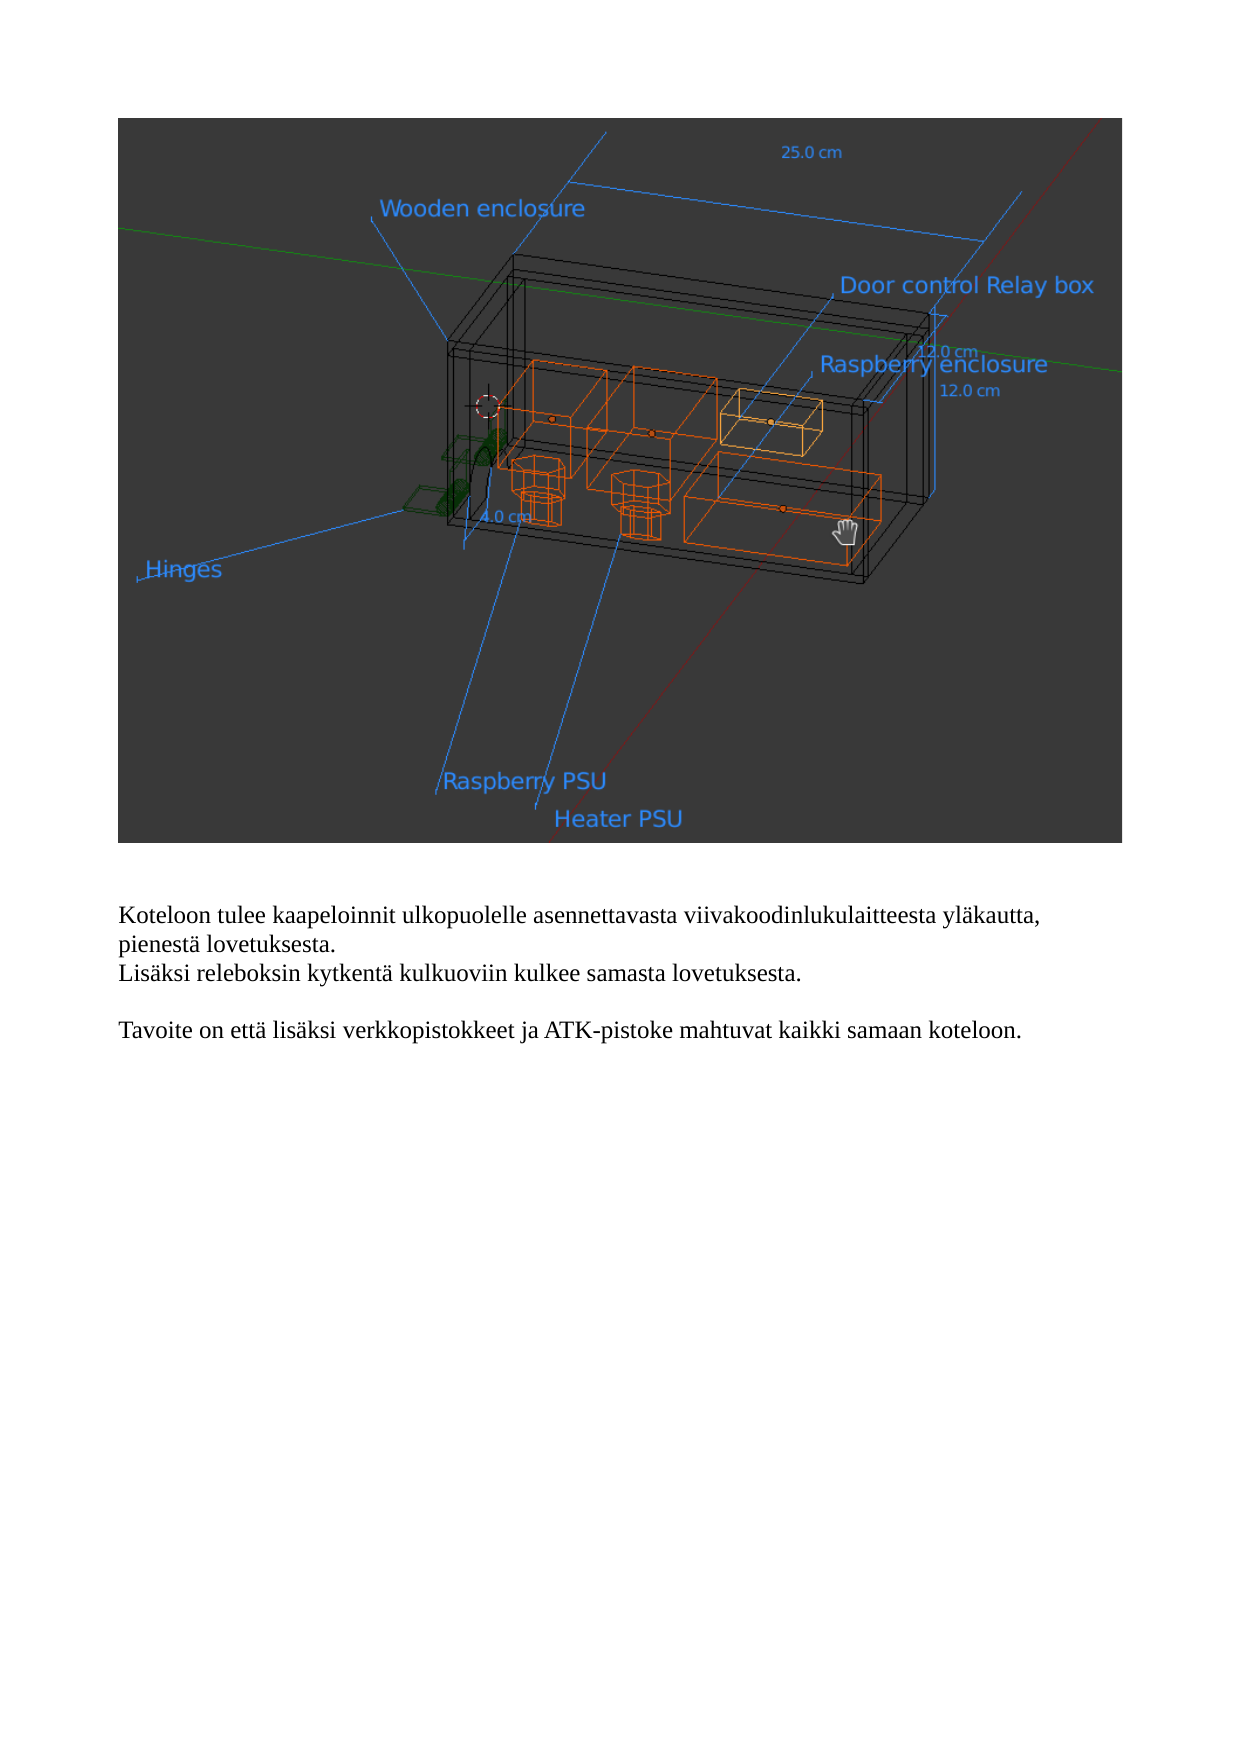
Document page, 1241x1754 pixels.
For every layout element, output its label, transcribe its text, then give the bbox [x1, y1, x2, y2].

picture [118, 118, 1123, 843]
text Koteloon tulee kaapeloinnit ulkopuolelle asennettavasta viivakoodinlukulaitteesta yläkautta, pienestä lovetuksesta. [118, 900, 1122, 958]
text Lisäksi releboksin kytkentä kulkuoviin kulkee samasta lovetuksesta. [118, 958, 1122, 987]
text Tavoite on että lisäksi verkkopistokkeet ja ATK-pistoke mahtuvat kaikki samaan koteloon. [118, 1015, 1122, 1044]
